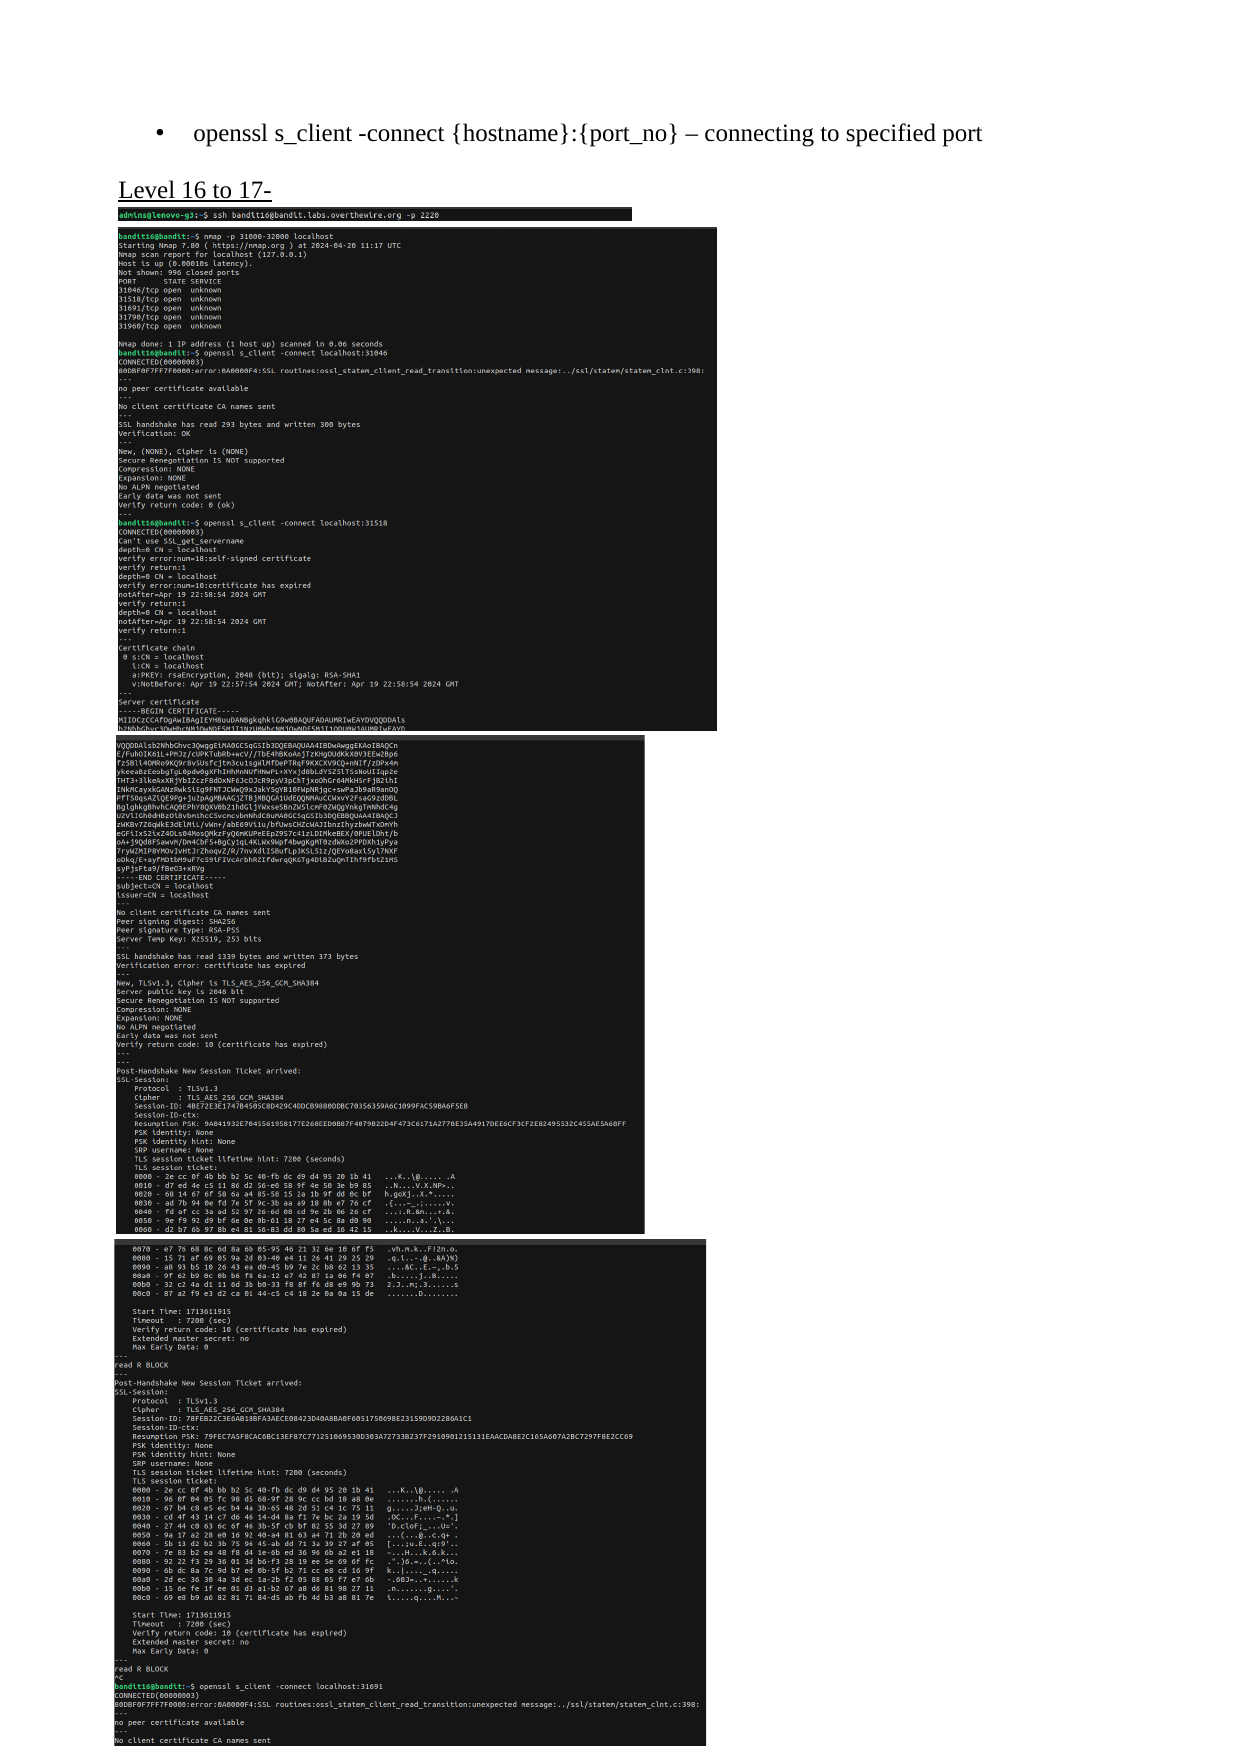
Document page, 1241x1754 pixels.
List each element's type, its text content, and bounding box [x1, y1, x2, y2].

text Level 16 to 17- [118, 175, 1122, 204]
list openssl s_client -connect {hostname}:{port_no} – connecting to specified port [156, 118, 1122, 147]
